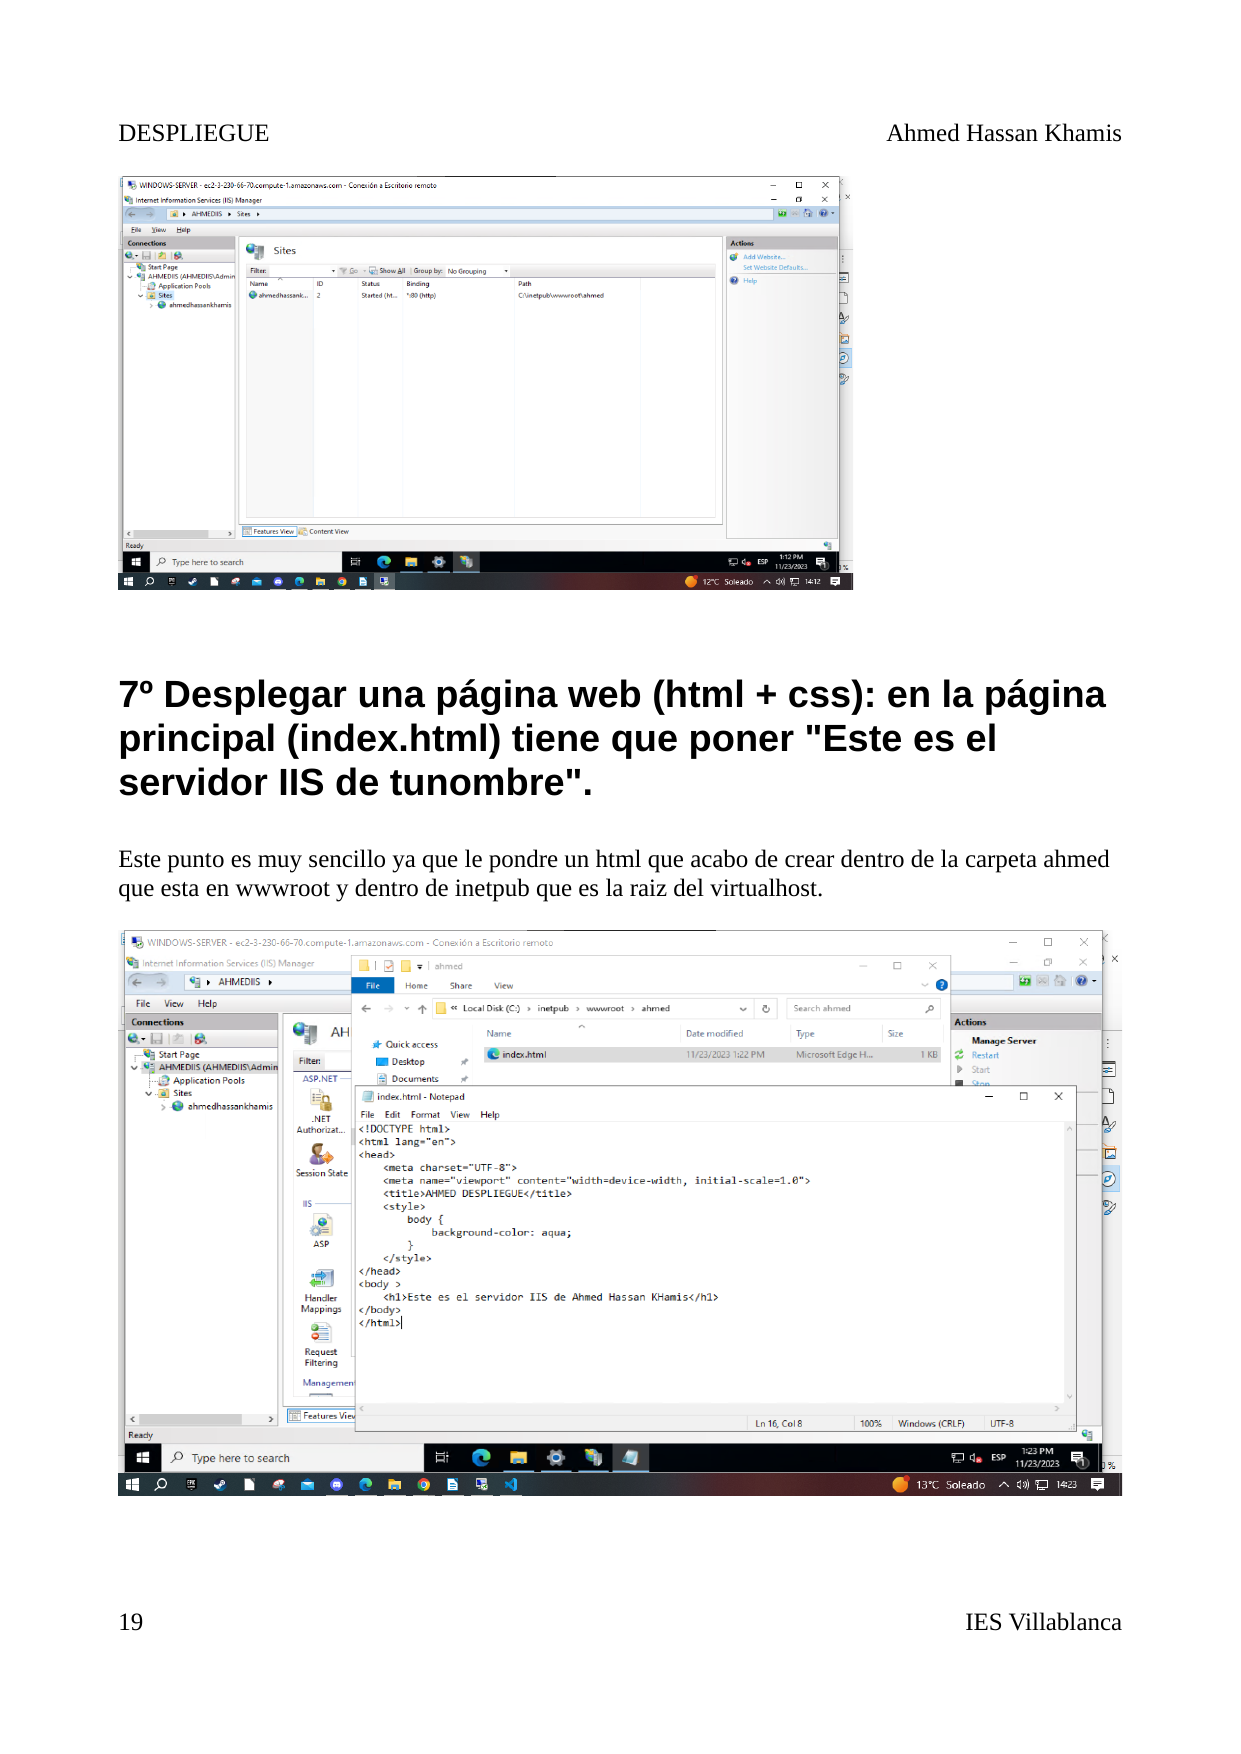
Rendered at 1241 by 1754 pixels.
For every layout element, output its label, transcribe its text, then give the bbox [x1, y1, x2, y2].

text Este punto es muy sencillo ya que le pondre un html que acabo de crear dentro de la carpeta ahmed que esta en wwwroot y dentro de inetpub que es la raiz del virtualhost. [118, 844, 1122, 902]
picture [118, 176, 854, 590]
subtitle 7º Desplegar una página web (html + css): en la página principal (index.html) tiene que poner "Este es el servidor IIS de tunombre". [118, 672, 1122, 803]
picture [118, 930, 1123, 1496]
